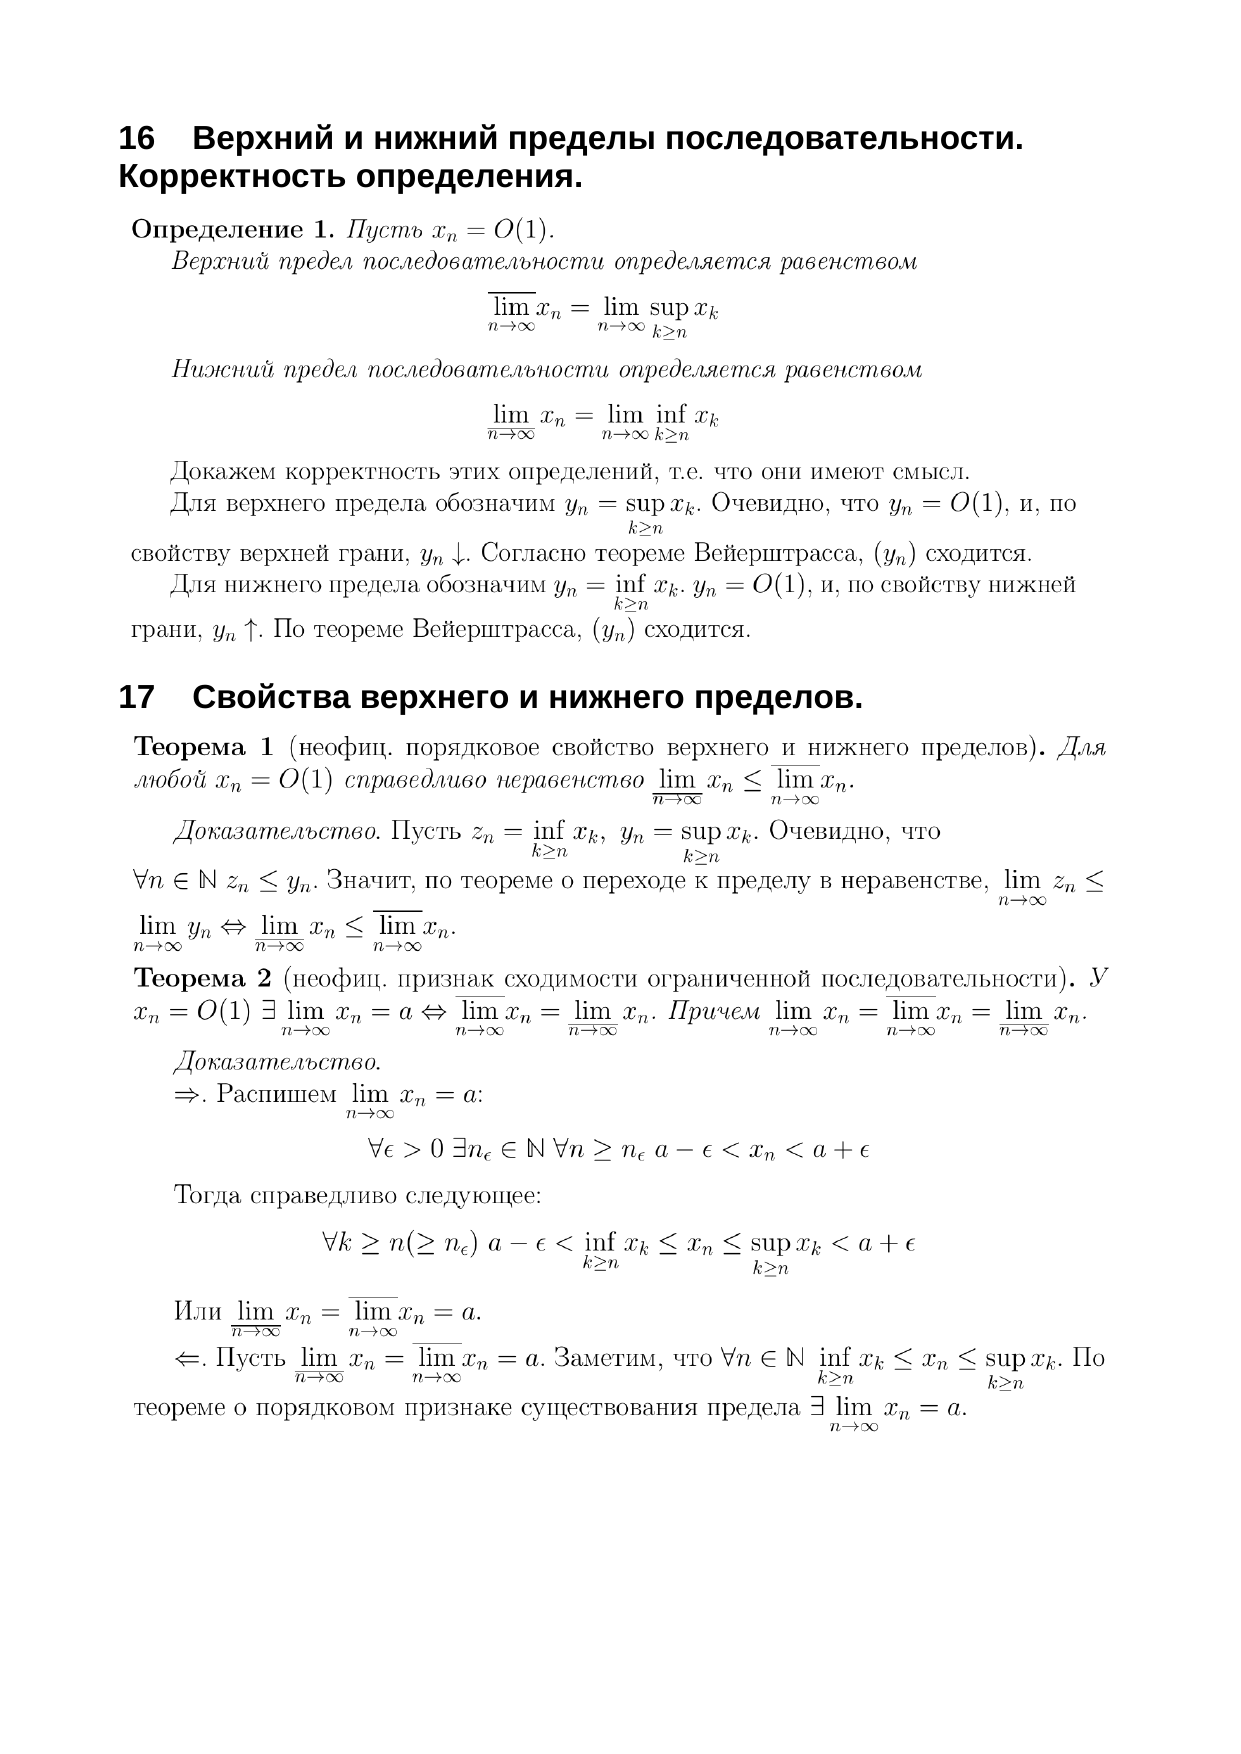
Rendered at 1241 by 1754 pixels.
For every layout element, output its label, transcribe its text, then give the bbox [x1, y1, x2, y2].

subtitle Верхний и нижний пределы последовательности. Корректность определения. [118, 118, 1122, 195]
picture [118, 728, 1123, 1438]
picture [118, 207, 1123, 657]
subtitle Свойства верхнего и нижнего пределов. [118, 678, 1122, 716]
